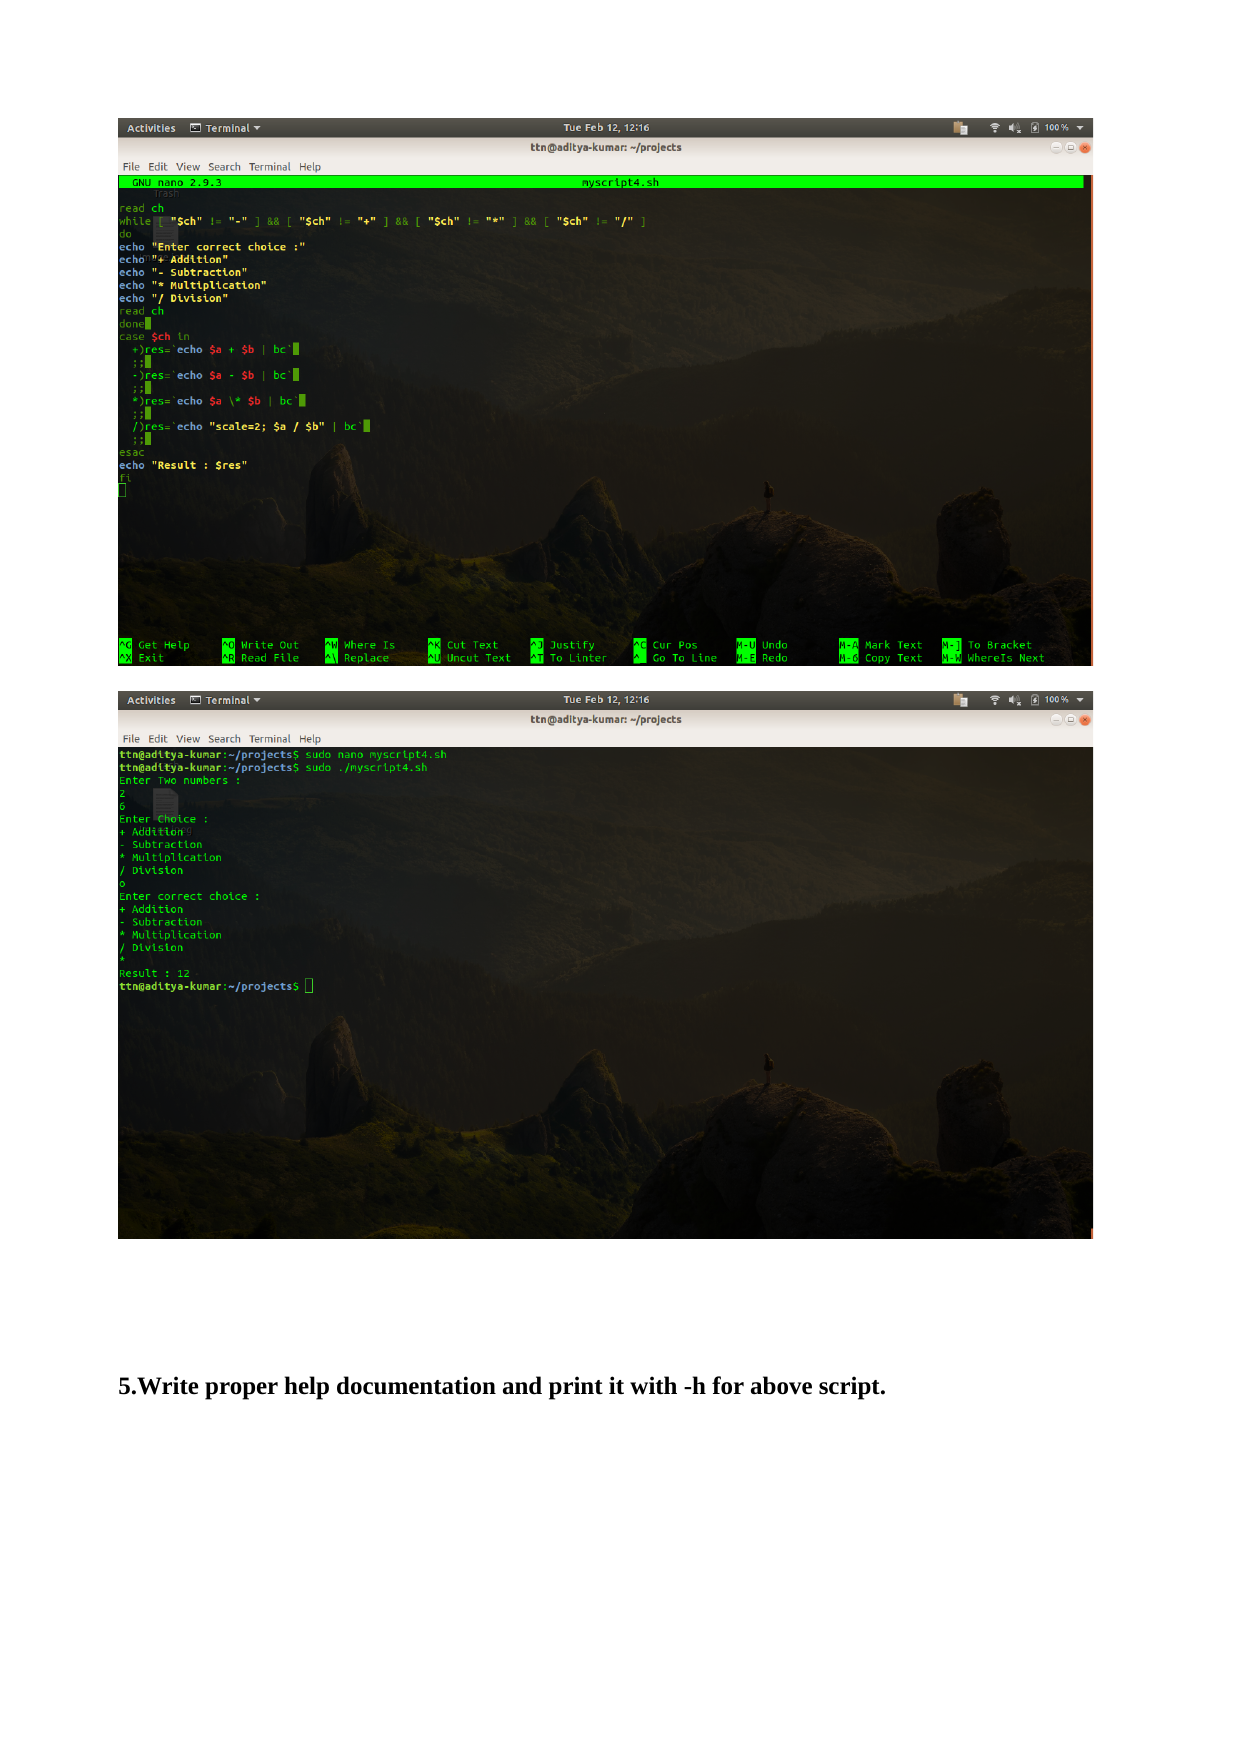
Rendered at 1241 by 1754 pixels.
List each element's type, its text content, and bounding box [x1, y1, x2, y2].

picture [118, 118, 1094, 666]
picture [118, 691, 1094, 1239]
text 5.Write proper help documentation and print it with -h for above script. [118, 1371, 1122, 1400]
